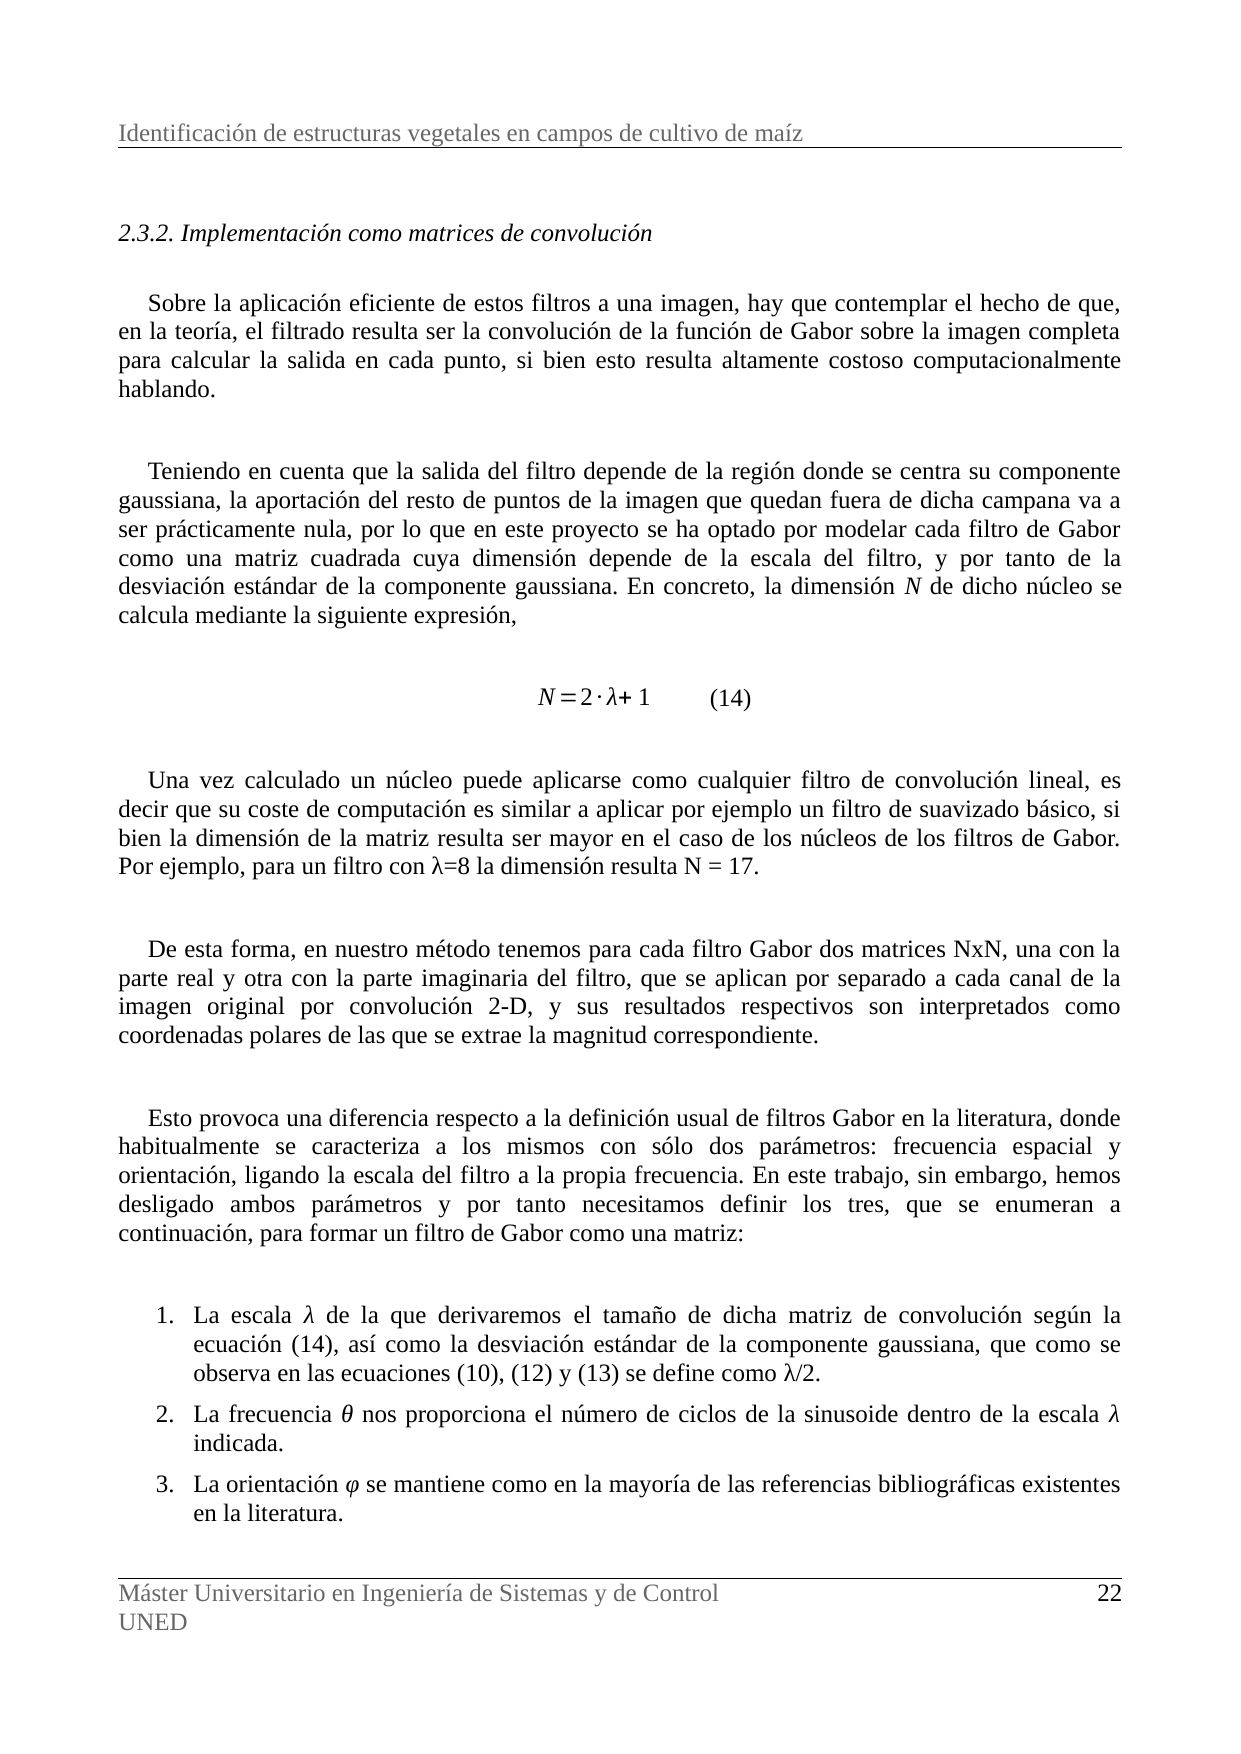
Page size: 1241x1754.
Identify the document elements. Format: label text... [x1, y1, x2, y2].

text (14) [118, 683, 1122, 711]
text Una vez calculado un núcleo puede aplicarse como cualquier filtro de convolución lineal, es decir que su coste de computación es similar a aplicar por ejemplo un filtro de suavizado básico, si bien la dimensión de la matriz resulta ser mayor en el caso de los núcleos de los filtros de Gabor. Por ejemplo, para un filtro con λ=8 la dimensión resulta N = 17. [118, 765, 1122, 880]
text Esto provoca una diferencia respecto a la definición usual de filtros Gabor en la literatura, donde habitualmente se caracteriza a los mismos con sólo dos parámetros: frecuencia espacial y orientación, ligando la escala del filtro a la propia frecuencia. En este trabajo, sin embargo, hemos desligado ambos parámetros y por tanto necesitamos definir los tres, que se enumeran a continuación, para formar un filtro de Gabor como una matriz: [118, 1103, 1122, 1246]
text Teniendo en cuenta que la salida del filtro depende de la región donde se centra su componente gaussiana, la aportación del resto de puntos de la imagen que quedan fuera de dicha campana va a ser prácticamente nula, por lo que en este proyecto se ha optado por modelar cada filtro de Gabor como una matriz cuadrada cuya dimensión depende de la escala del filtro, y por tanto de la desviación estándar de la componente gaussiana. En concreto, la dimensión N de dicho núcleo se calcula mediante la siguiente expresión, [118, 456, 1122, 629]
list La orientación φ se mantiene como en la mayoría de las referencias bibliográficas existentes en la literatura. [156, 1469, 1122, 1526]
subtitle 2.3.2. Implementación como matrices de convolución [118, 218, 1122, 246]
text Sobre la aplicación eficiente de estos filtros a una imagen, hay que contemplar el hecho de que, en la teoría, el filtrado resulta ser la convolución de la función de Gabor sobre la imagen completa para calcular la salida en cada punto, si bien esto resulta altamente costoso computacionalmente hablando. [118, 288, 1122, 403]
list La frecuencia θ nos proporciona el número de ciclos de la sinusoide dentro de la escala λ indicada. [156, 1399, 1122, 1456]
list La escala λ de la que derivaremos el tamaño de dicha matriz de convolución según la ecuación (14), así como la desviación estándar de la componente gaussiana, que como se observa en las ecuaciones (10), (12) y (13) se define como λ/2. [156, 1300, 1122, 1386]
text De esta forma, en nuestro método tenemos para cada filtro Gabor dos matrices NxN, una con la parte real y otra con la parte imaginaria del filtro, que se aplican por separado a cada canal de la imagen original por convolución 2-D, y sus resultados respectivos son interpretados como coordenadas polares de las que se extrae la magnitud correspondiente. [118, 934, 1122, 1049]
